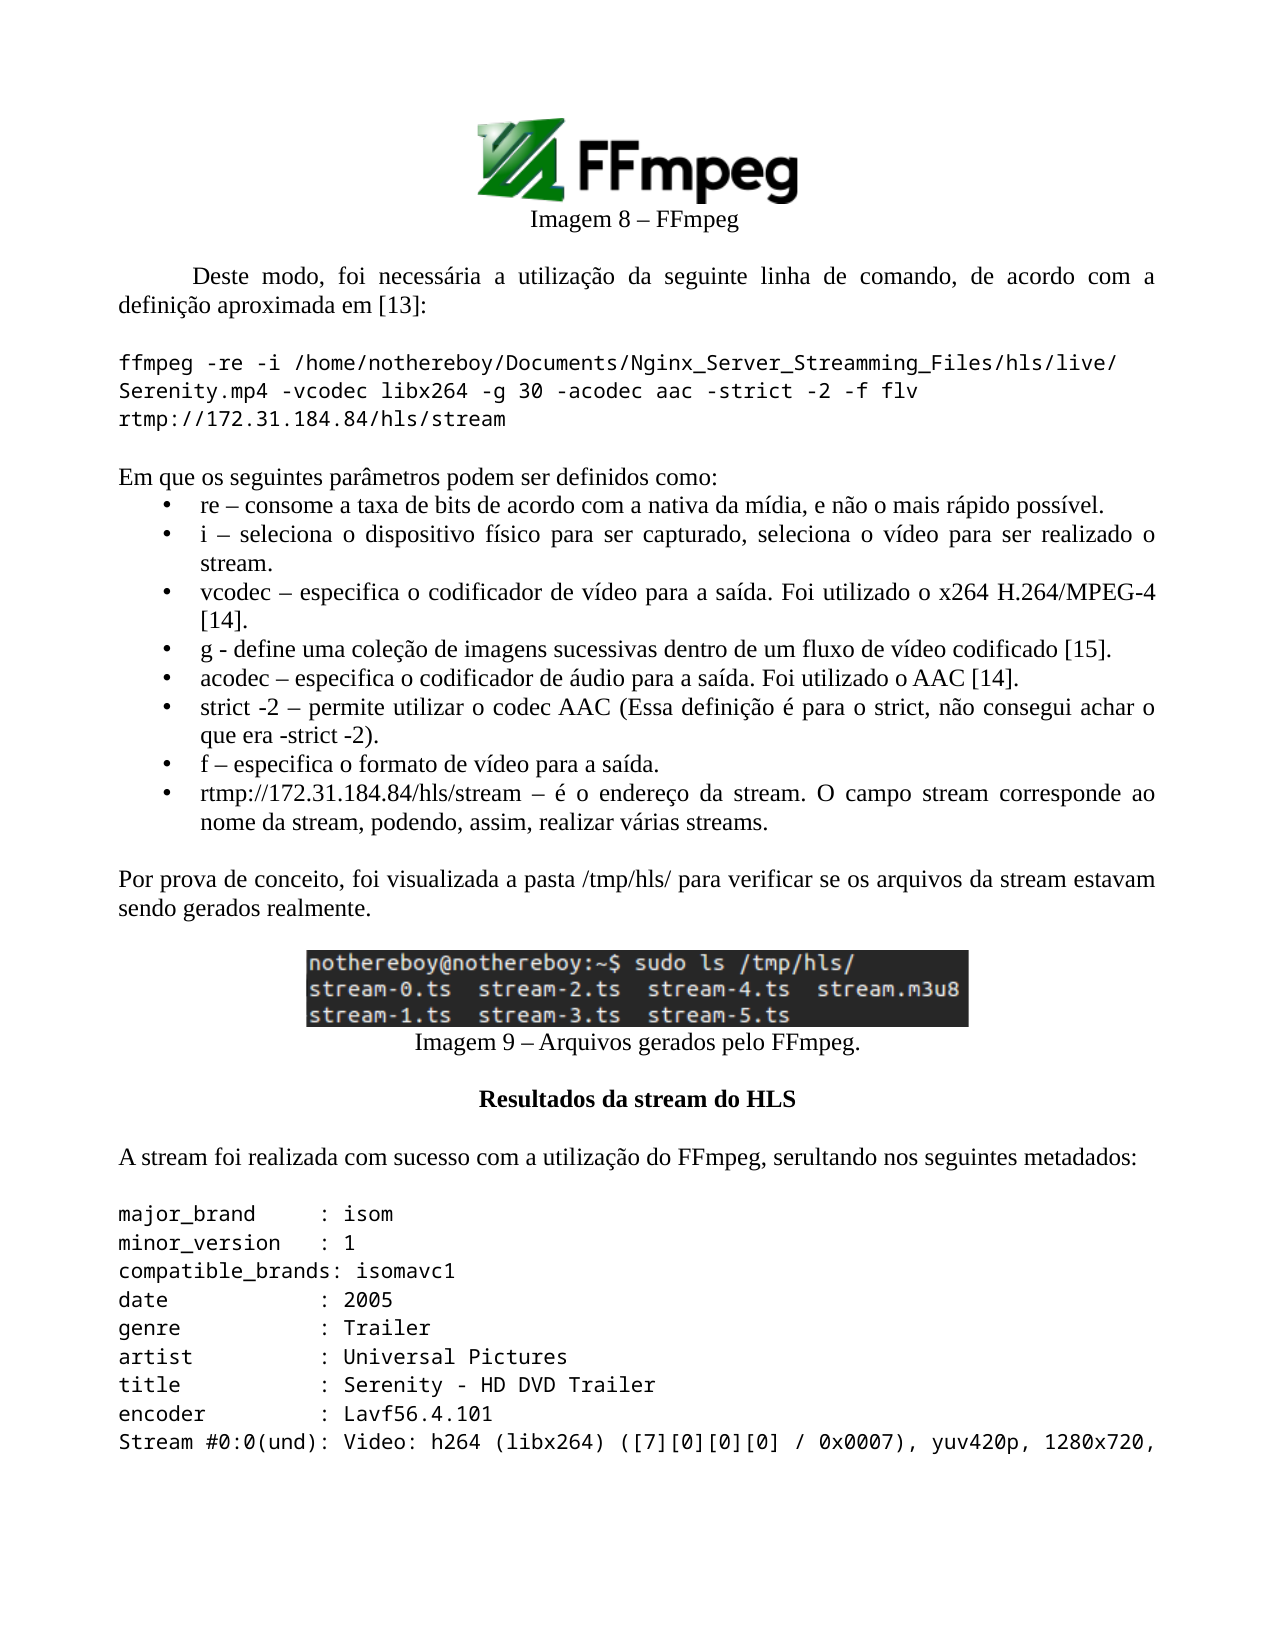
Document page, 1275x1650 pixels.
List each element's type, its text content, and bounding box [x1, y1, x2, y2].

picture [306, 950, 969, 1027]
text encoder : Lavf56.4.101 [118, 1399, 1157, 1427]
text genre : Trailer [118, 1313, 1157, 1342]
list acodec – especifica o codificador de áudio para a saída. Foi utilizado o AAC [14]. [163, 663, 1157, 692]
text major_brand : isom [118, 1199, 1157, 1228]
text Imagem 8 – FFmpeg [118, 118, 1157, 233]
text title : Serenity - HD DVD Trailer [118, 1370, 1157, 1399]
text Deste modo, foi necessária a utilização da seguinte linha de comando, de acordo com a definição aproximada em [13]: [118, 261, 1157, 319]
text ffmpeg -re -i /home/nothereboy/Documents/Nginx_Server_Streamming_Files/hls/live/Serenity.mp4 -vcodec libx264 -g 30 -acodec aac -strict -2 -f flv rtmp://172.31.184.84/hls/stream [118, 348, 1157, 433]
text Resultados da stream do HLS [118, 1084, 1157, 1113]
list rtmp://172.31.184.84/hls/stream – é o endereço da stream. O campo stream corresponde ao nome da stream, podendo, assim, realizar várias streams. [163, 778, 1157, 835]
text Por prova de conceito, foi visualizada a pasta /tmp/hls/ para verificar se os arquivos da stream estavam sendo gerados realmente. [118, 864, 1157, 922]
list i – seleciona o dispositivo físico para ser capturado, seleciona o vídeo para ser realizado o stream. [163, 519, 1157, 577]
text Stream #0:0(und): Video: h264 (libx264) ([7][0][0][0] / 0x0007), yuv420p, 1280x720, [118, 1427, 1157, 1456]
list f – especifica o formato de vídeo para a saída. [163, 749, 1157, 778]
text Em que os seguintes parâmetros podem ser definidos como: [118, 462, 1157, 490]
text Imagem 9 – Arquivos gerados pelo FFmpeg. [118, 950, 1157, 1056]
text A stream foi realizada com sucesso com a utilização do FFmpeg, serultando nos seguintes metadados: [118, 1142, 1157, 1171]
text artist : Universal Pictures [118, 1342, 1157, 1370]
list vcodec – especifica o codificador de vídeo para a saída. Foi utilizado o x264 H.264/MPEG-4 [14]. [163, 577, 1157, 634]
list g - define uma coleção de imagens sucessivas dentro de um fluxo de vídeo codificado [15]. [163, 634, 1157, 663]
picture [477, 118, 798, 204]
text compatible_brands: isomavc1 [118, 1256, 1157, 1285]
text minor_version : 1 [118, 1228, 1157, 1256]
text date : 2005 [118, 1285, 1157, 1313]
list re – consome a taxa de bits de acordo com a nativa da mídia, e não o mais rápido possível. [163, 490, 1157, 519]
list strict -2 – permite utilizar o codec AAC (Essa definição é para o strict, não consegui achar o que era -strict -2). [163, 692, 1157, 749]
